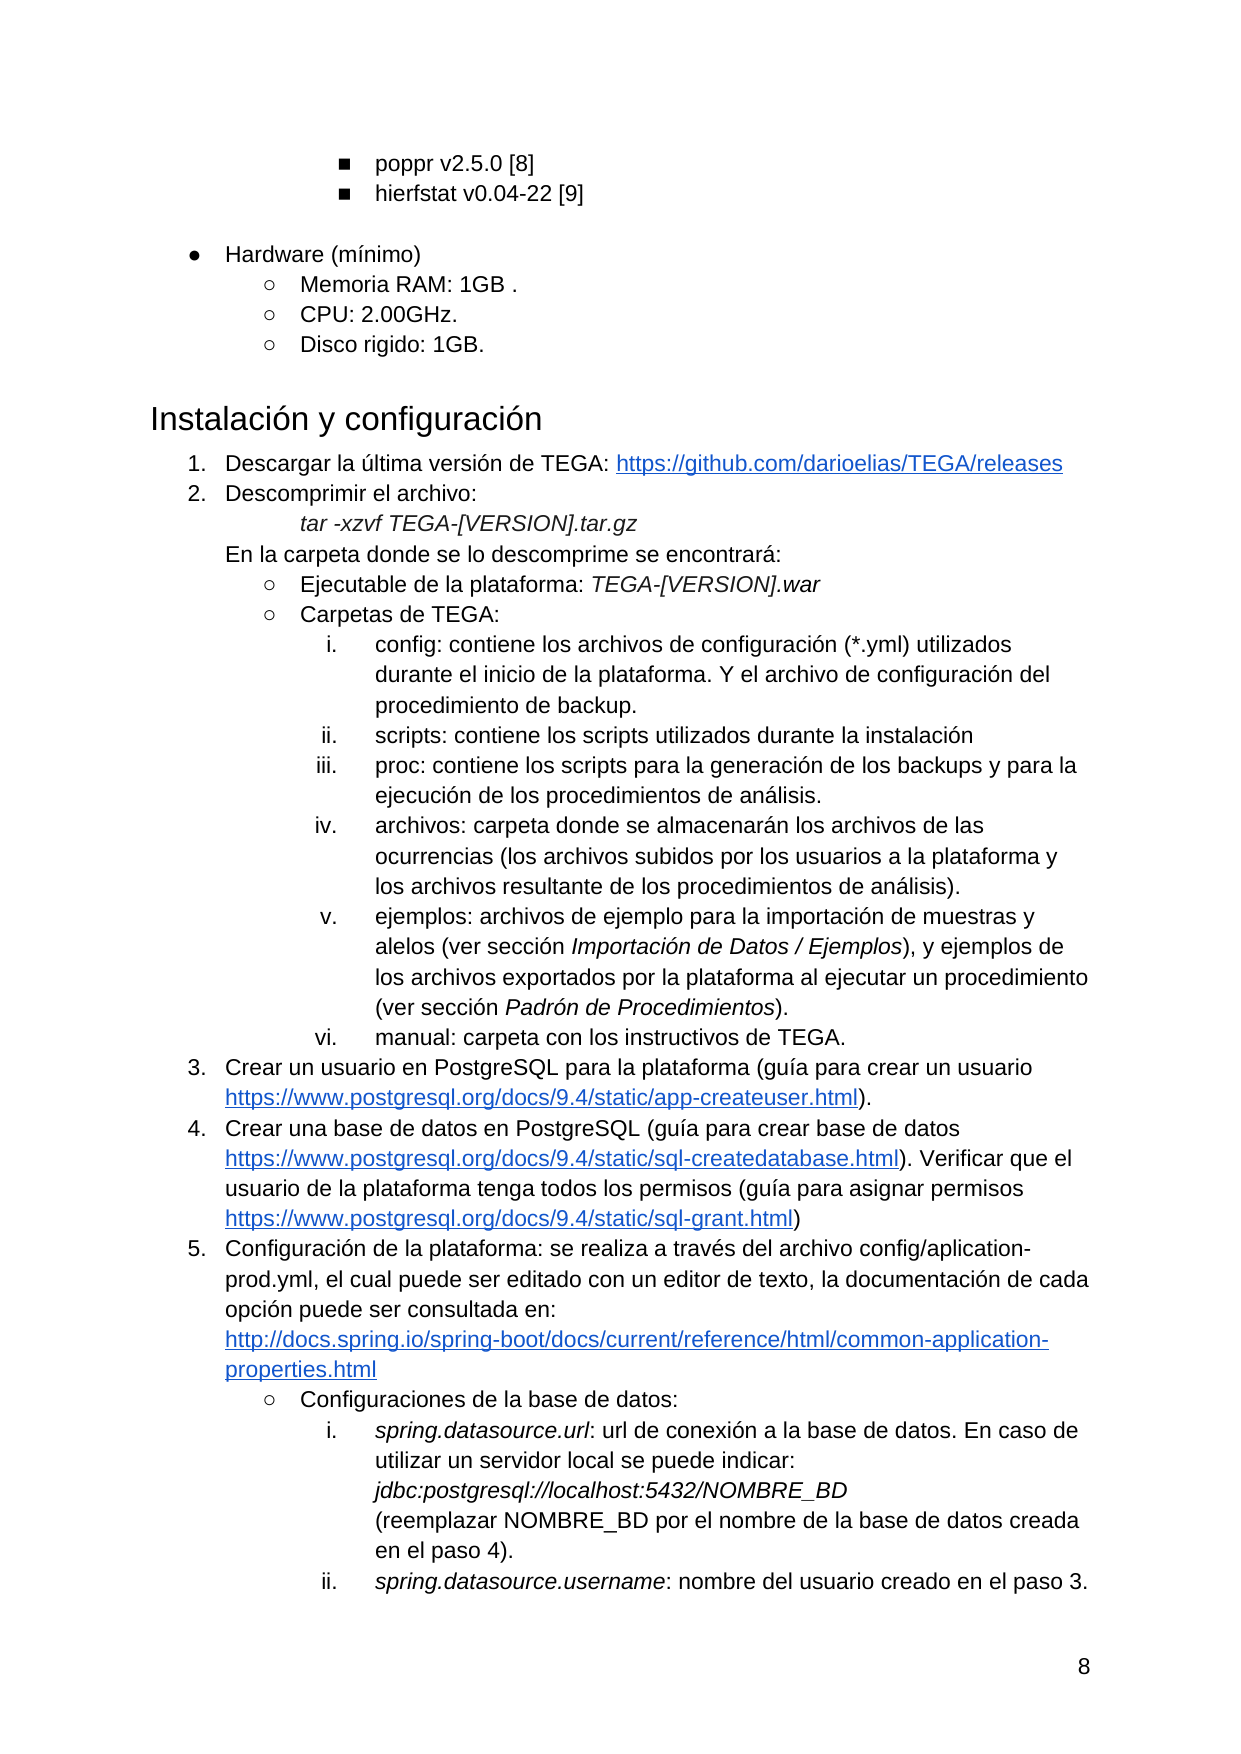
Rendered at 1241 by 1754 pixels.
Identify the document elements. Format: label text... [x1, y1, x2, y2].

subtitle Instalación y configuración [150, 399, 1090, 437]
list manual: carpeta con los instructivos de TEGA. [337, 1024, 1090, 1050]
list Crear una base de datos en PostgreSQL (guía para crear base de datos https://www.postgresql.org/docs/9.4/static/sql-createdatabase.html). Verificar que el usuario de la plataforma tenga todos los permisos (guía para asignar permisos https://www.postgresql.org/docs/9.4/static/sql-grant.html) [187, 1114, 1090, 1231]
list poppr v2.5.0 [8] [337, 150, 1090, 176]
list proc: contiene los scripts para la generación de los backups y para la ejecución de los procedimientos de análisis. [337, 752, 1090, 808]
list CPU: 2.00GHz. [262, 301, 1090, 327]
list hierfstat v0.04-22 [9] [337, 180, 1090, 207]
list Hardware (mínimo) [187, 241, 1090, 267]
list spring.datasource.url: url de conexión a la base de datos. En caso de utilizar un servidor local se puede indicar: jdbc:postgresql://localhost:5432/NOMBRE_BD (reemplazar NOMBRE_BD por el nombre de la base de datos creada en el paso 4). [337, 1417, 1090, 1564]
list Descargar la última versión de TEGA: https://github.com/darioelias/TEGA/releases [187, 450, 1090, 476]
list spring.datasource.username: nombre del usuario creado en el paso 3. [337, 1568, 1090, 1594]
list Memoria RAM: 1GB . [262, 271, 1090, 297]
list ejemplos: archivos de ejemplo para la importación de muestras y alelos (ver sección Importación de Datos / Ejemplos), y ejemplos de los archivos exportados por la plataforma al ejecutar un procedimiento (ver sección Padrón de Procedimientos). [337, 903, 1090, 1020]
list config: contiene los archivos de configuración (*.yml) utilizados durante el inicio de la plataforma. Y el archivo de configuración del procedimiento de backup. [337, 631, 1090, 718]
list scripts: contiene los scripts utilizados durante la instalación [337, 722, 1090, 748]
list Descomprimir el archivo: tar -xzvf TEGA-[VERSION].tar.gz En la carpeta donde se lo descomprime se encontrará: [187, 480, 1090, 567]
list Configuración de la plataforma: se realiza a través del archivo config/aplication-prod.yml, el cual puede ser editado con un editor de texto, la documentación de cada opción puede ser consultada en: http://docs.spring.io/spring-boot/docs/current/reference/html/common-application-properties.html [187, 1235, 1090, 1382]
list archivos: carpeta donde se almacenarán los archivos de las ocurrencias (los archivos subidos por los usuarios a la plataforma y los archivos resultante de los procedimientos de análisis). [337, 812, 1090, 899]
list Configuraciones de la base de datos: [262, 1386, 1090, 1413]
list Ejecutable de la plataforma: TEGA-[VERSION].war [262, 571, 1090, 597]
list Disco rigido: 1GB. [262, 331, 1090, 358]
list Crear un usuario en PostgreSQL para la plataforma (guía para crear un usuario https://www.postgresql.org/docs/9.4/static/app-createuser.html). [187, 1054, 1090, 1111]
list Carpetas de TEGA: [262, 601, 1090, 627]
